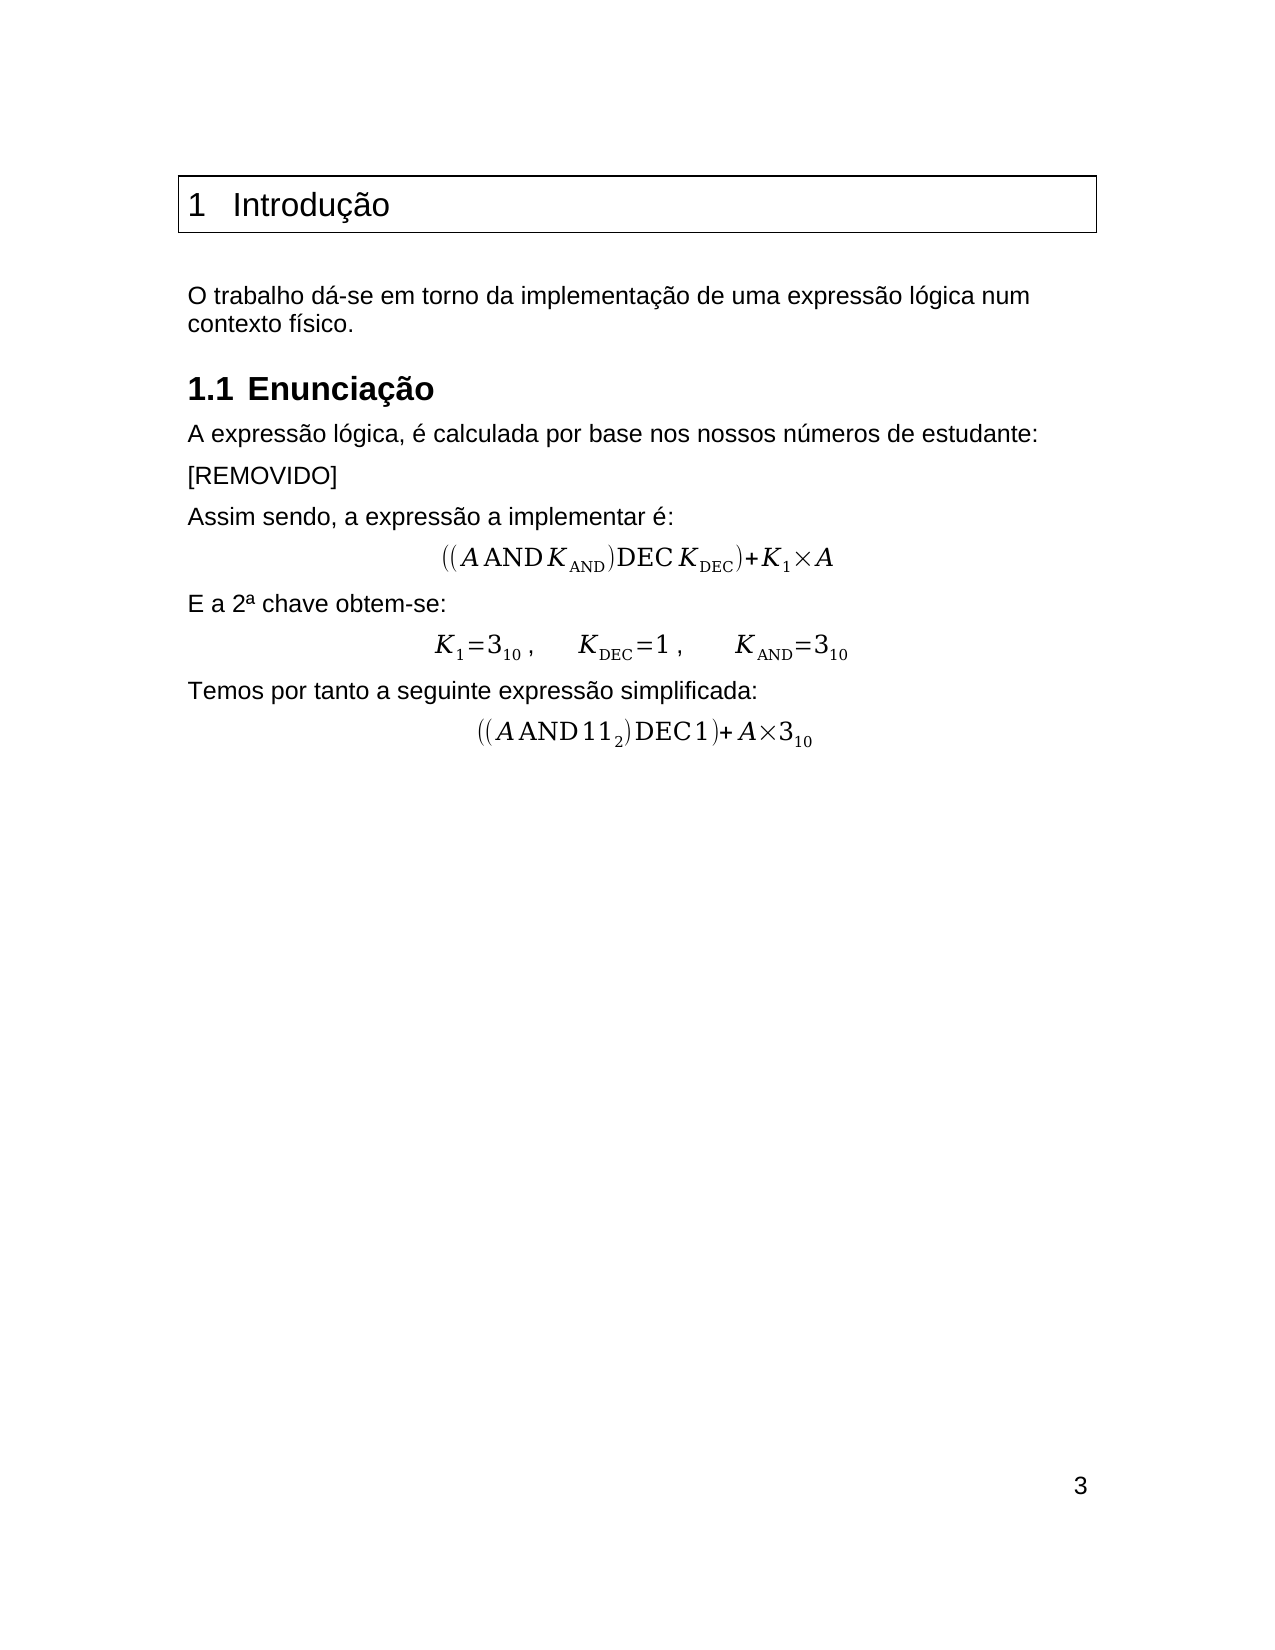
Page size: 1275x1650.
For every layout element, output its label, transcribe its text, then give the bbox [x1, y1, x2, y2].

text [REMOVIDO] [187, 461, 1087, 489]
text Temos por tanto a seguinte expressão simplificada: [187, 676, 1087, 705]
text A expressão lógica, é calculada por base nos nossos números de estudante: [187, 419, 1087, 448]
subtitle Introdução [179, 177, 1096, 232]
text O trabalho dá-se em torno da implementação de uma expressão lógica num contexto físico. [187, 281, 1087, 338]
text E a 2ª chave obtem-se: [187, 589, 1087, 618]
text , , [187, 630, 1087, 663]
subtitle Enunciação [179, 365, 1096, 412]
text Assim sendo, a expressão a implementar é: [187, 502, 1087, 531]
